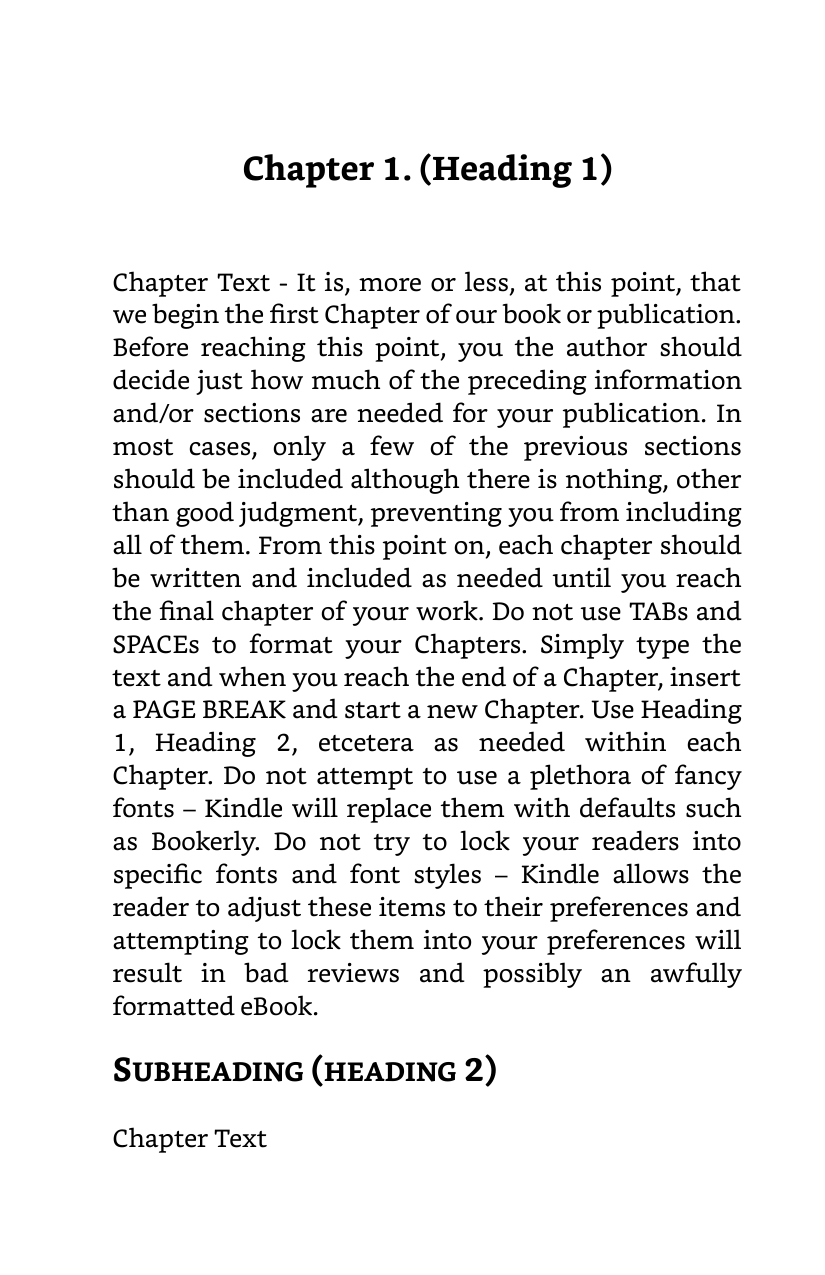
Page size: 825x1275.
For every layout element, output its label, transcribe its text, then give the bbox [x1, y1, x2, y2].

text Chapter Text - It is, more or less, at this point, that we begin the first Chapter of our book or publication. Before reaching this point, you the author should decide just how much of the preceding information and/or sections are needed for your publication. In most cases, only a few of the previous sections should be included although there is nothing, other than good judgment, preventing you from including all of them. From this point on, each chapter should be written and included as needed until you reach the final chapter of your work. Do not use TABs and SPACEs to format your Chapters. Simply type the text and when you reach the end of a Chapter, insert a PAGE BREAK and start a new Chapter. Use Heading 1, Heading 2, etcetera as needed within each Chapter. Do not attempt to use a plethora of fancy fonts – Kindle will replace them with defaults such as Bookerly. Do not try to lock your readers into specific fonts and font styles – Kindle allows the reader to adjust these items to their preferences and attempting to lock them into your preferences will result in bad reviews and possibly an awfully formatted eBook. [112, 264, 742, 1022]
text Chapter Text [112, 1121, 742, 1154]
subtitle Subheading (heading 2) [112, 1047, 742, 1091]
subtitle Chapter 1. (Heading 1) [112, 146, 742, 189]
